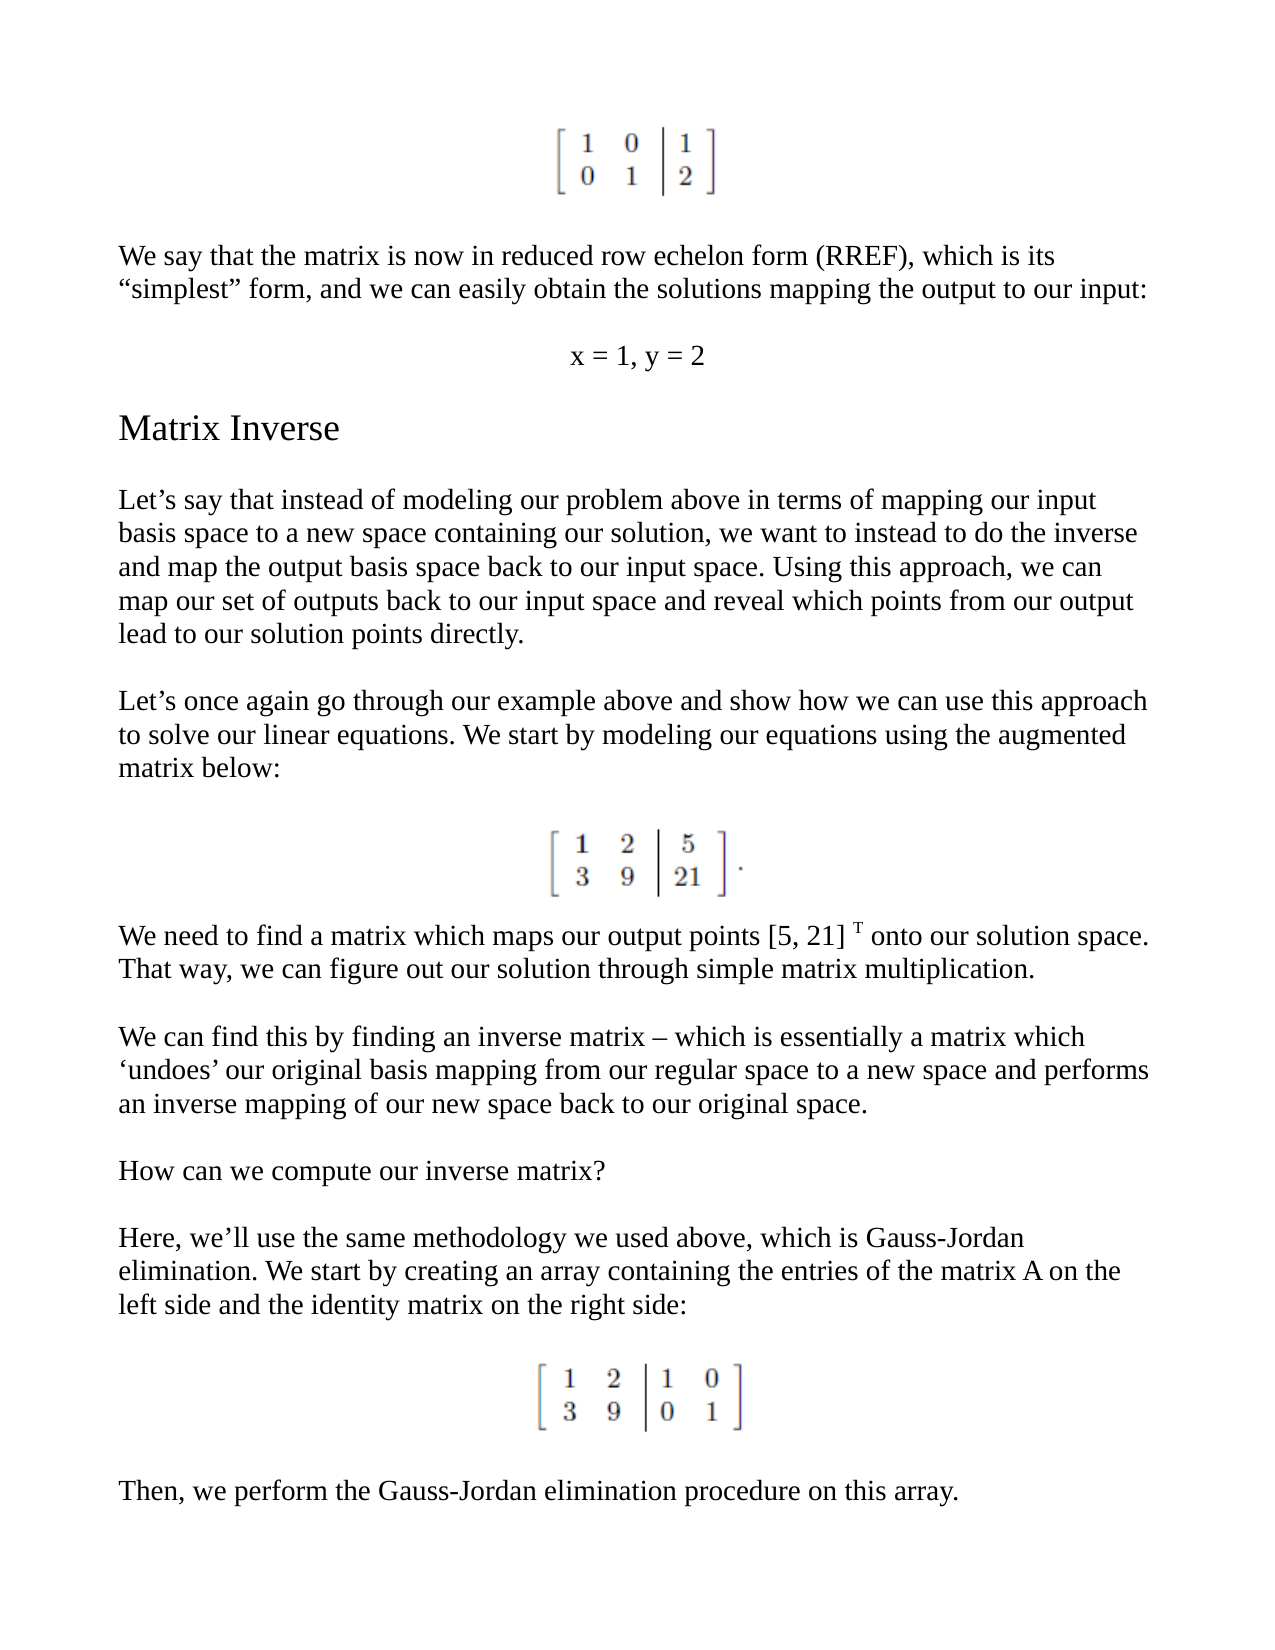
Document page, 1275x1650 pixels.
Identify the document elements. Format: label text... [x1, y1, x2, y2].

text Matrix Inverse [118, 405, 1157, 448]
text Let’s say that instead of modeling our problem above in terms of mapping our input basis space to a new space containing our solution, we want to instead to do the inverse and map the output basis space back to our input space. Using this approach, we can map our set of outputs back to our input space and reveal which points from our output lead to our solution points directly. [118, 482, 1157, 650]
text We need to find a matrix which maps our output points [5, 21] T onto our solution space. That way, we can figure out our solution through simple matrix multiplication. [118, 918, 1157, 985]
text We can find this by finding an inverse matrix – which is essentially a matrix which ‘undoes’ our original basis mapping from our regular space to a new space and performs an inverse mapping of our new space back to our original space. [118, 1019, 1157, 1119]
text x = 1, y = 2 [118, 338, 1157, 372]
text Let’s once again go through our example above and show how we can use this approach to solve our linear equations. We start by modeling our equations using the augmented matrix below: [118, 683, 1157, 784]
text We say that the matrix is now in reduced row echelon form (RREF), which is its “simplest” form, and we can easily obtain the solutions mapping the output to our input: [118, 238, 1157, 305]
text Here, we’ll use the same methodology we used above, which is Gauss-Jordan elimination. We start by creating an array containing the entries of the matrix A on the left side and the identity matrix on the right side: [118, 1220, 1157, 1321]
picture [529, 817, 746, 908]
picture [521, 1354, 754, 1440]
text How can we compute our inverse matrix? [118, 1153, 1157, 1186]
picture [548, 118, 727, 204]
text Then, we perform the Gauss-Jordan elimination procedure on this array. [118, 1473, 1157, 1507]
